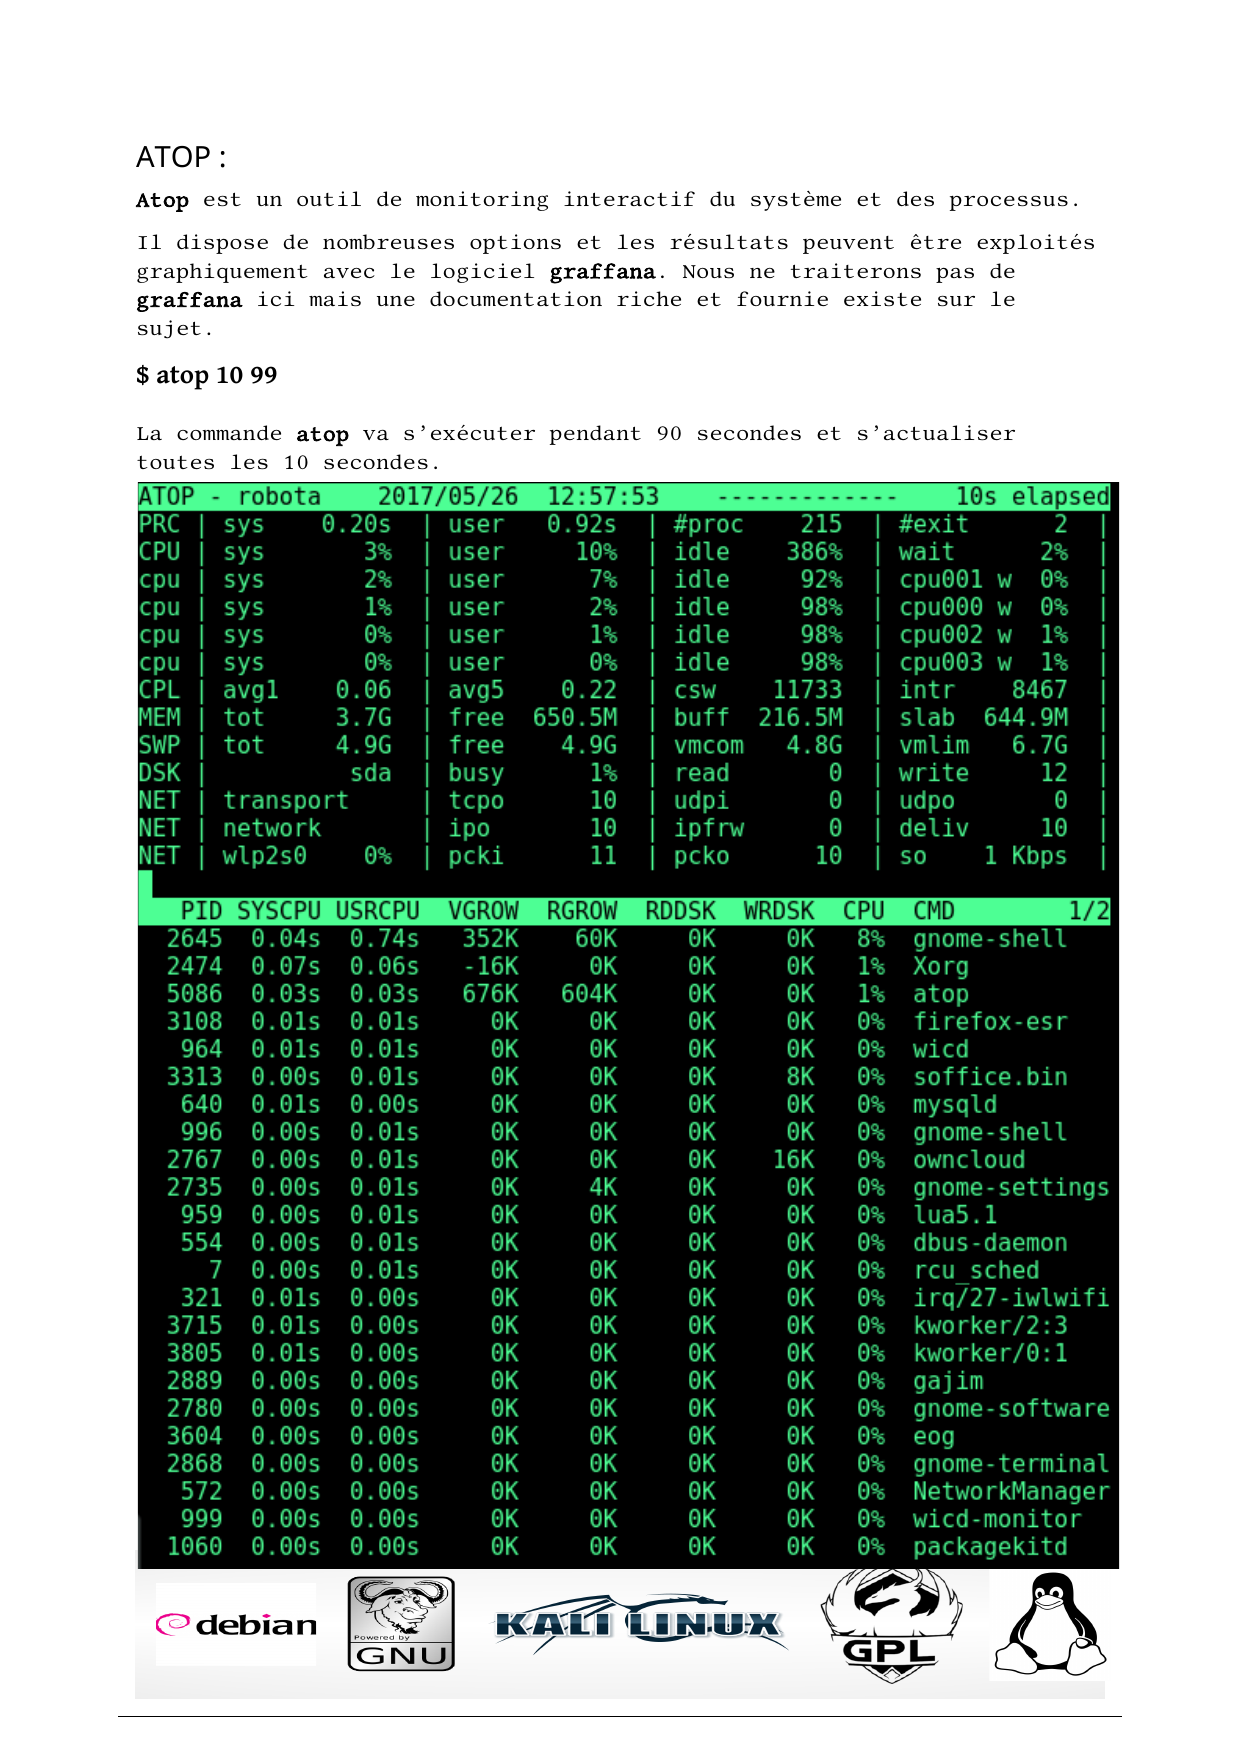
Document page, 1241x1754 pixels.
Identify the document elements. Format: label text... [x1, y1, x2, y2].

subtitle ATOP : [136, 136, 1104, 176]
picture [476, 1579, 799, 1670]
text $ atop 10 99 [136, 359, 1104, 391]
picture [156, 1583, 317, 1666]
text La commande atop va s’exécuter pendant 90 secondes et s’actualiser toutes les 10 secondes. [136, 422, 1104, 474]
picture [137, 482, 1120, 1684]
picture [341, 1573, 460, 1674]
text Atop est un outil de monitoring interactif du système et des processus. [136, 188, 1104, 212]
text Il dispose de nombreuses options et les résultats peuvent être exploités graphiquement avec le logiciel graffana. Nous ne traiterons pas de graffana ici mais une documentation riche et fournie existe sur le sujet. [136, 231, 1104, 340]
